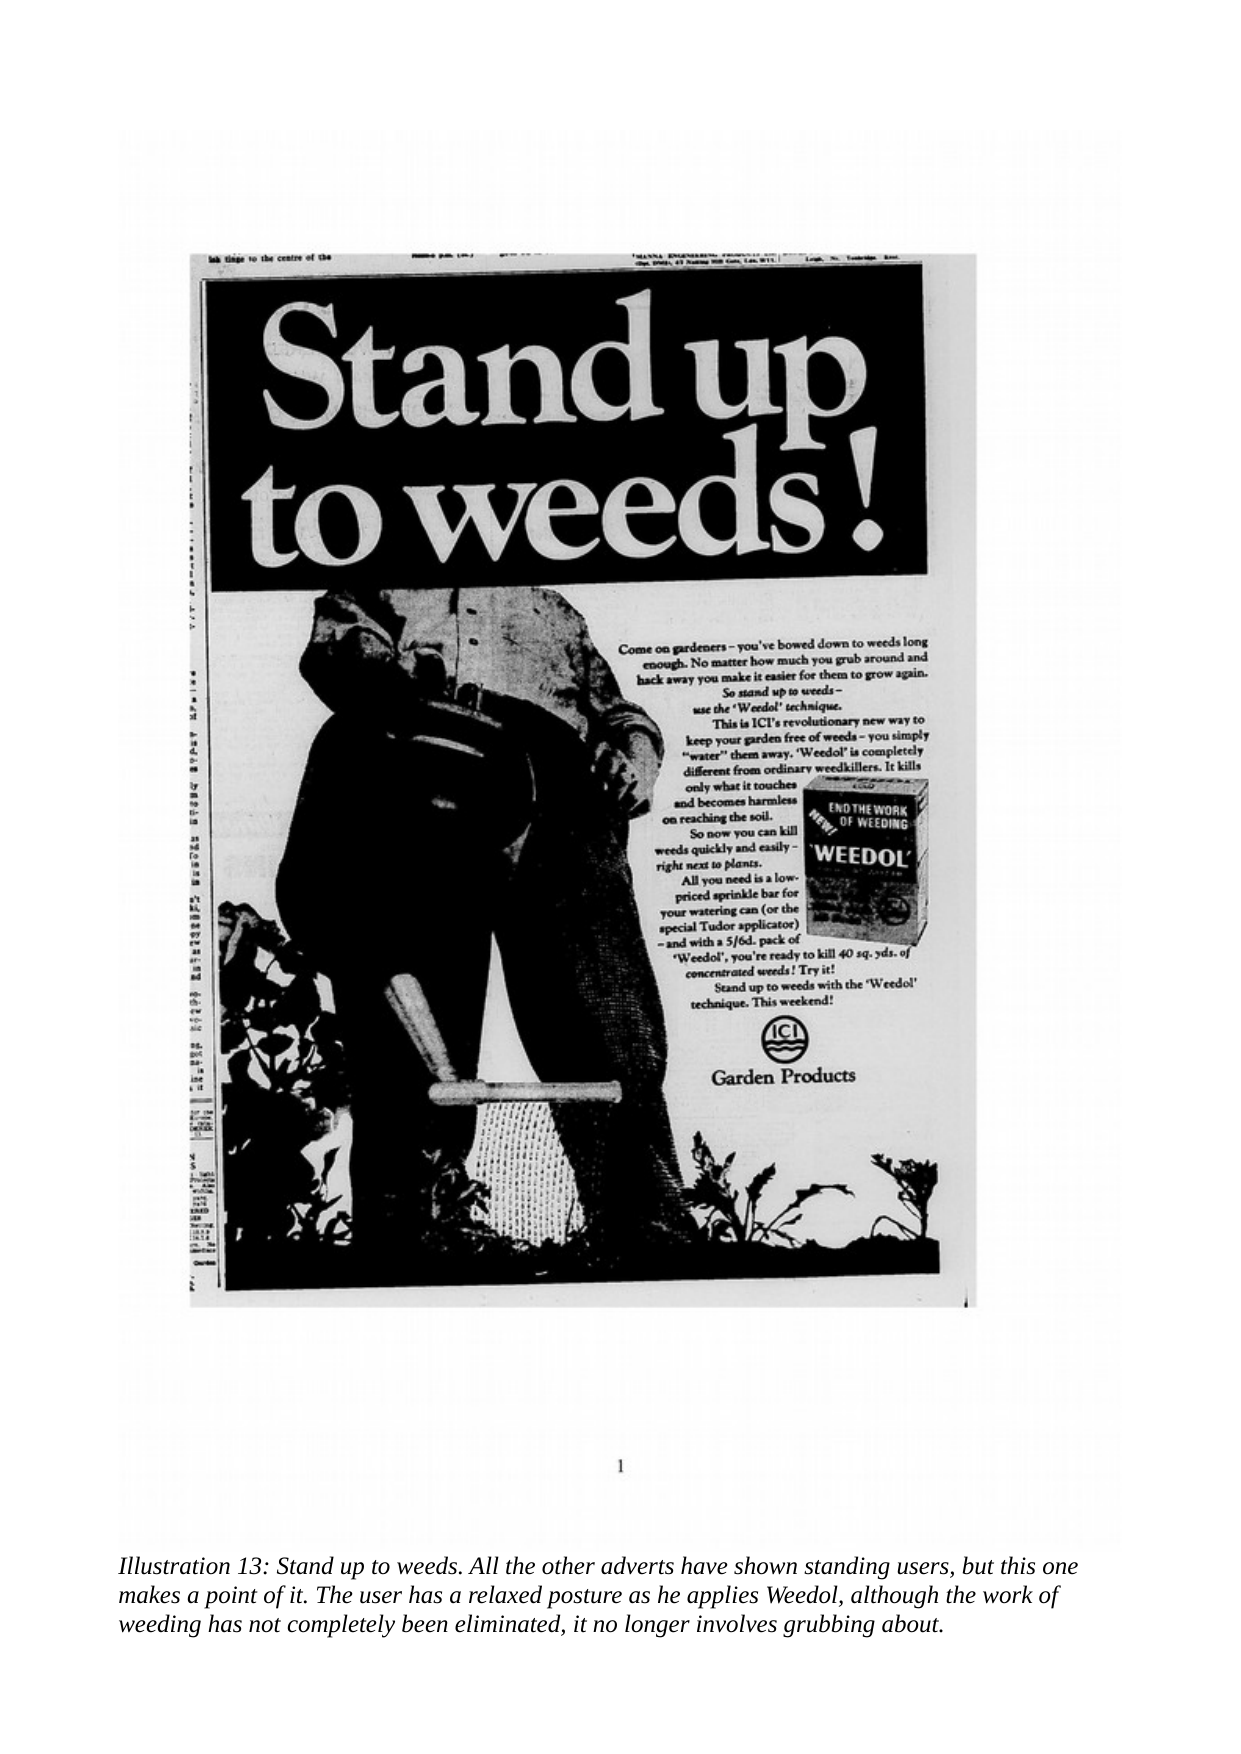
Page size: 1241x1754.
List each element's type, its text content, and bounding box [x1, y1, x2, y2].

text Illustration 13: Stand up to weeds. All the other adverts have shown standing users, but this one makes a point of it. The user has a relaxed posture as he applies Weedol, although the work of weeding has not completely been eliminated, it no longer involves grubbing about. [118, 1552, 1122, 1637]
picture [118, 130, 1123, 1552]
